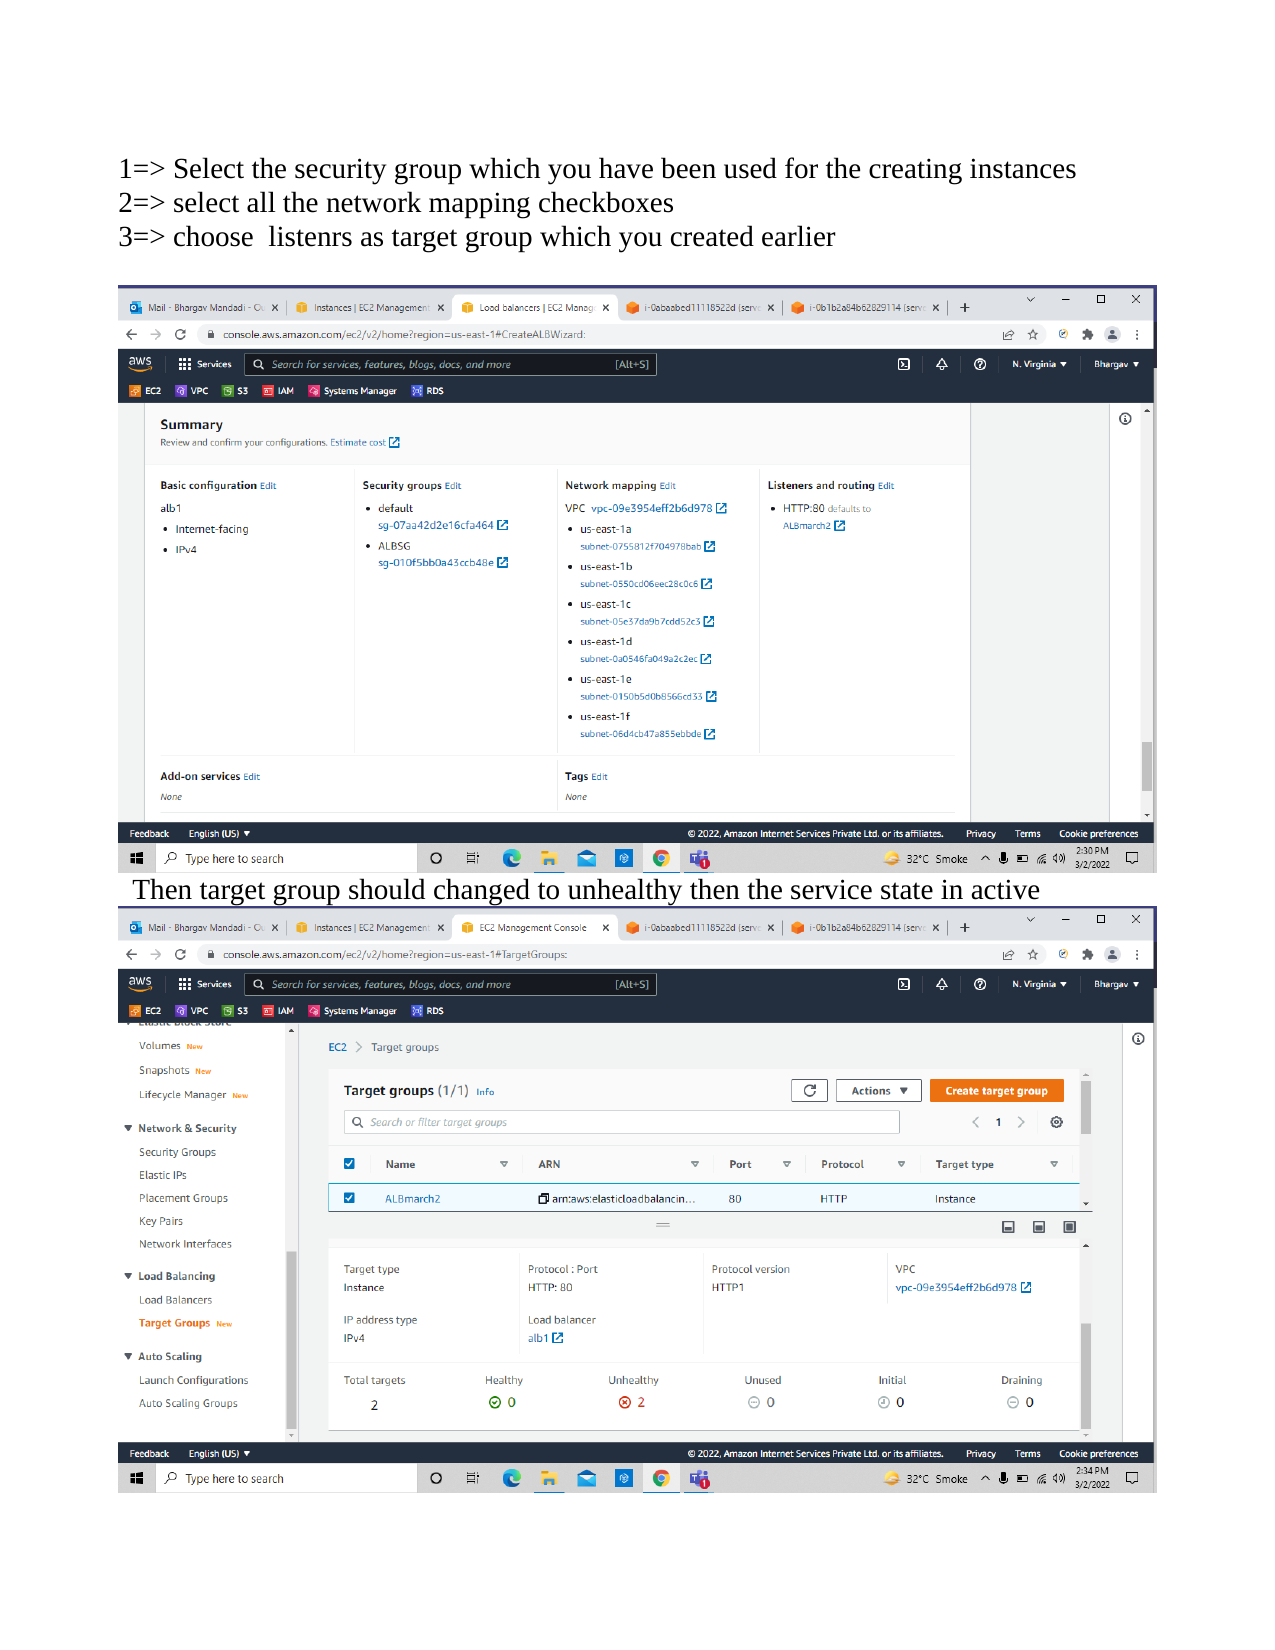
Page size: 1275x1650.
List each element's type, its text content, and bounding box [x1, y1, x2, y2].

text 2=> select all the network mapping checkboxes [118, 185, 1157, 219]
text 1=> Select the security group which you have been used for the creating instances [118, 152, 1157, 185]
picture [118, 285, 1157, 873]
text Then target group should changed to unhealthy then the service state in active [118, 873, 1157, 906]
text 3=> choose listenrs as target group which you created earlier [118, 219, 1157, 252]
picture [118, 906, 1157, 1493]
